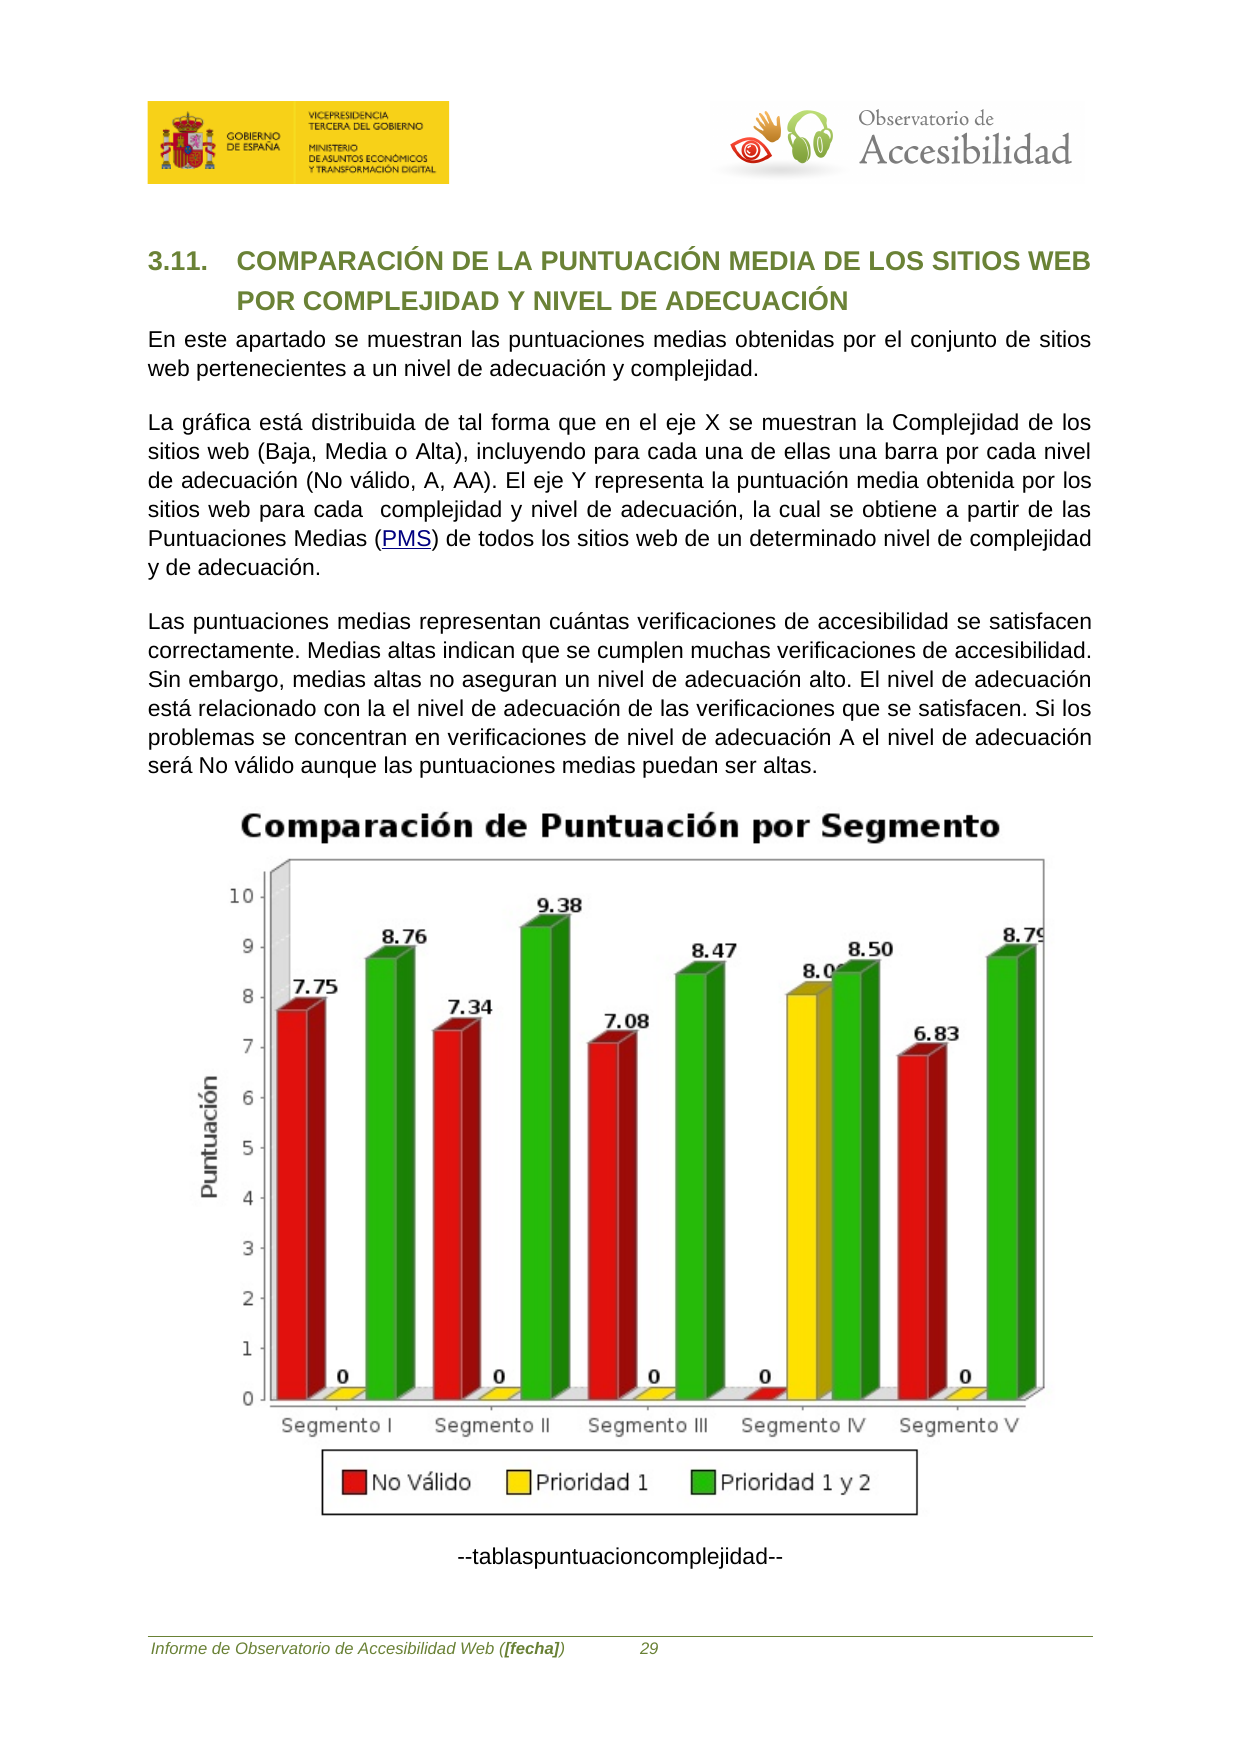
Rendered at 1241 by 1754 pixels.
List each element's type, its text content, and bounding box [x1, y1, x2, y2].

picture [178, 806, 1062, 1517]
subtitle Comparación de la puntuación media de los sitios web por complejidad y nivel de adecuación [148, 245, 1092, 317]
picture [710, 101, 1086, 184]
text --tablaspuntuacioncomplejidad-- [148, 1543, 1092, 1569]
text La gráfica está distribuida de tal forma que en el eje X se muestran la Complejidad de los sitios web (Baja, Media o Alta), incluyendo para cada una de ellas una barra por cada nivel de adecuación (No válido, A, AA). El eje Y representa la puntuación media obtenida por los sitios web para cada complejidad y nivel de adecuación, la cual se obtiene a partir de las Puntuaciones Medias (PMS) de todos los sitios web de un determinado nivel de complejidad y de adecuación. [148, 409, 1092, 580]
text Las puntuaciones medias representan cuántas verificaciones de accesibilidad se satisfacen correctamente. Medias altas indican que se cumplen muchas verificaciones de accesibilidad. Sin embargo, medias altas no aseguran un nivel de adecuación alto. El nivel de adecuación está relacionado con la el nivel de adecuación de las verificaciones que se satisfacen. Si los problemas se concentran en verificaciones de nivel de adecuación A el nivel de adecuación será No válido aunque las puntuaciones medias puedan ser altas. [148, 608, 1092, 779]
picture [147, 101, 450, 184]
text En este apartado se muestran las puntuaciones medias obtenidas por el conjunto de sitios web pertenecientes a un nivel de adecuación y complejidad. [148, 326, 1092, 381]
